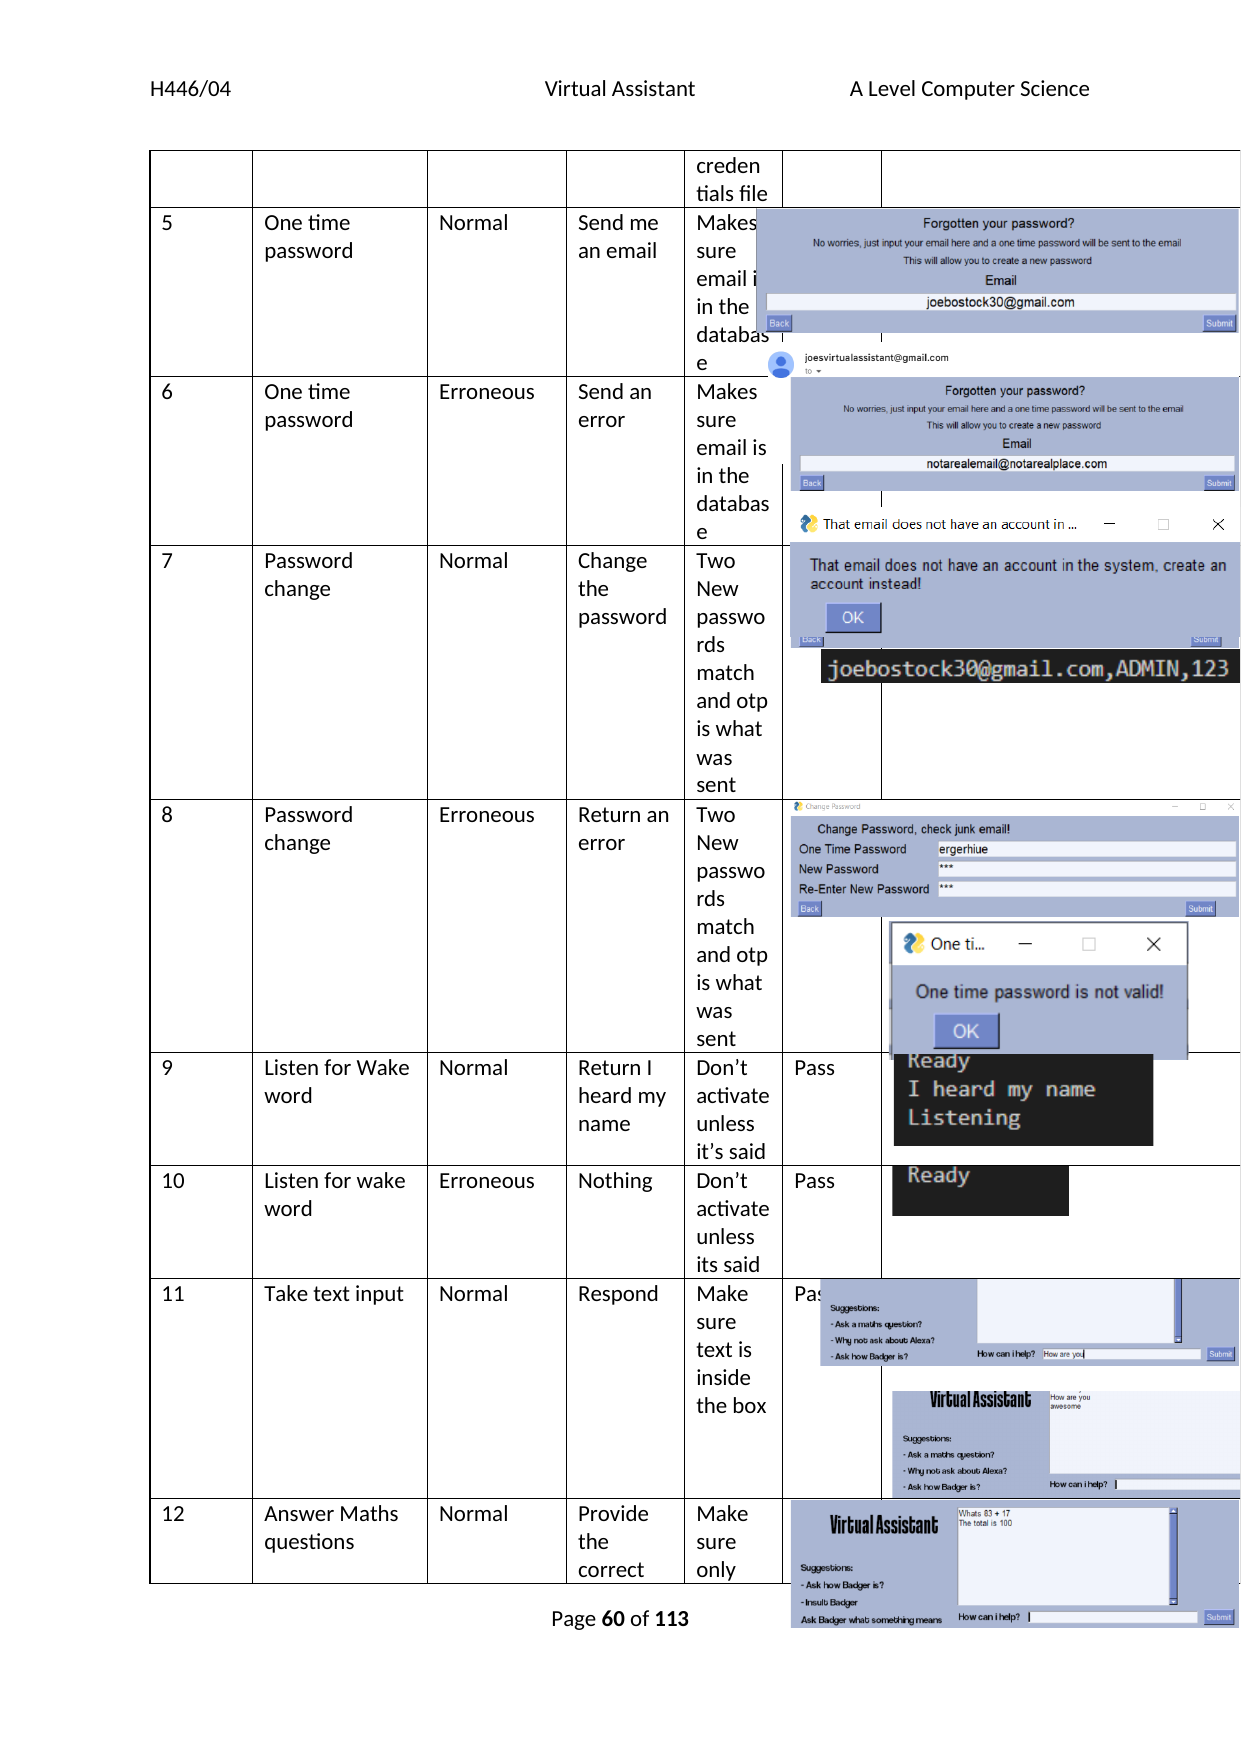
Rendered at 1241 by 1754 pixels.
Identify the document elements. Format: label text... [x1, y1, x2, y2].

table_cell Provide the correct [567, 1499, 684, 1583]
table_cell Pass [783, 1053, 881, 1165]
table_cell [151, 151, 252, 207]
table_cell [253, 151, 427, 207]
table_cell Take text input [253, 1279, 427, 1498]
table_cell Normal [428, 546, 566, 799]
table_cell Normal [428, 1279, 566, 1498]
table_cell [428, 151, 566, 207]
table_cell Pass [783, 800, 881, 1052]
table_cell Listen for Wake word [253, 1053, 427, 1165]
table_cell Don’t activate unless it’s said [685, 1053, 782, 1165]
table_cell [882, 800, 1240, 1052]
table_cell Send me an email [567, 208, 684, 376]
table_cell Normal [428, 1499, 566, 1583]
table_cell 5 [151, 208, 252, 376]
table_cell 7 [151, 546, 252, 799]
table_cell [882, 151, 1240, 207]
table_cell [882, 1053, 1240, 1165]
table_cell Erroneous [428, 1166, 566, 1278]
table_cell 12 [151, 1499, 252, 1583]
table_cell Password change [253, 546, 427, 799]
table_cell 8 [151, 800, 252, 1052]
table_cell [882, 1279, 1240, 1498]
table_cell Pass [783, 464, 881, 545]
table_cell Two New passwords match and otp is what was sent [685, 800, 782, 1052]
table_cell Nothing [567, 1166, 684, 1278]
table_cell credentials file [685, 151, 782, 207]
table_cell [567, 151, 684, 207]
table_cell Pass [783, 1279, 881, 1498]
table_cell Pass [783, 546, 881, 799]
table_cell Return an error [567, 800, 684, 1052]
table_cell Pass [783, 333, 881, 342]
table_cell Makes sure email is in the database [685, 377, 782, 545]
table_cell Pass [783, 1166, 881, 1278]
table_cell Respond [567, 1279, 684, 1498]
table_cell [882, 208, 1240, 342]
table_cell Make sure only [685, 1499, 782, 1583]
table_cell Normal [428, 1053, 566, 1165]
table_cell Makes sure email is in the database [685, 208, 782, 376]
table_cell Answer Maths questions [253, 1499, 427, 1583]
table_cell One time password [253, 377, 427, 545]
table_cell Normal [428, 208, 566, 376]
table_cell Send an error [567, 377, 684, 545]
table_cell Return I heard my name [567, 1053, 684, 1165]
table_cell Password change [253, 800, 427, 1052]
table_cell 9 [151, 1053, 252, 1165]
table_cell 6 [151, 377, 252, 545]
table_cell Erroneous [428, 377, 566, 545]
table_cell [882, 464, 1240, 507]
table_cell Erroneous [428, 800, 566, 1052]
table_cell Don’t activate unless its said [685, 1166, 782, 1278]
table_cell Change the password [567, 546, 684, 799]
table_cell Listen for wake word [253, 1166, 427, 1278]
table_cell 11 [151, 1279, 252, 1498]
table_cell [882, 1166, 1240, 1278]
table_cell Make sure text is inside the box [685, 1279, 782, 1498]
table_cell Two New passwords match and otp is what was sent [685, 546, 782, 799]
table_cell One time password [253, 208, 427, 376]
table_cell Pass [783, 1499, 881, 1583]
table_cell [783, 151, 881, 207]
table_cell 10 [151, 1166, 252, 1278]
table_cell [882, 683, 1240, 799]
